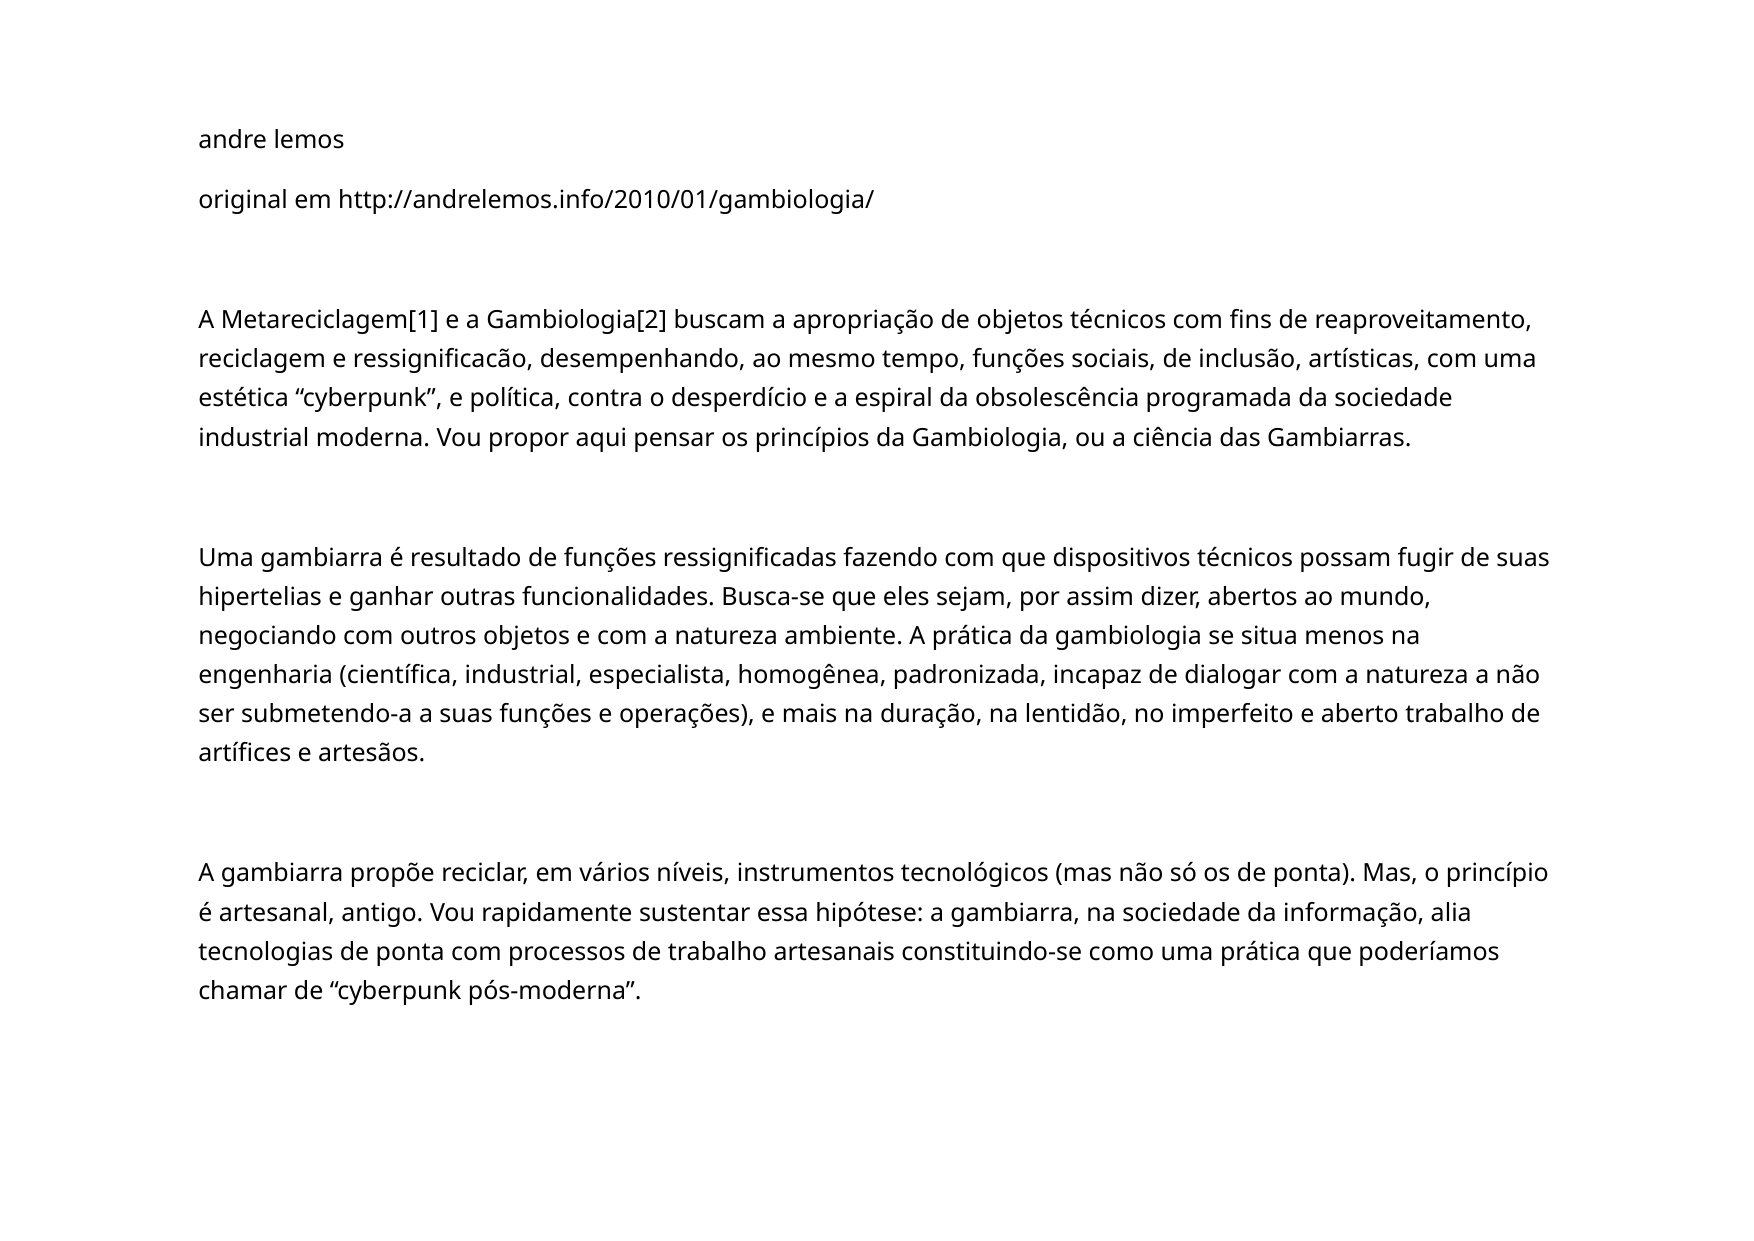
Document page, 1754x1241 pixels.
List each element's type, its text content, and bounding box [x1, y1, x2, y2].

text A Metareciclagem[1] e a Gambiologia[2] buscam a apropriação de objetos técnicos com fins de reaproveitamento, reciclagem e ressignificacão, desempenhando, ao mesmo tempo, funções sociais, de inclusão, artísticas, com uma estética “cyberpunk”, e política, contra o desperdício e a espiral da obsolescência programada da sociedade industrial moderna. Vou propor aqui pensar os princípios da Gambiologia, ou a ciência das Gambiarras. [198, 302, 1556, 453]
text original em http://andrelemos.info/2010/01/gambiologia/ [198, 182, 1556, 216]
text A gambiarra propõe reciclar, em vários níveis, instrumentos tecnológicos (mas não só os de ponta). Mas, o princípio é artesanal, antigo. Vou rapidamente sustentar essa hipótese: a gambiarra, na sociedade da informação, alia tecnologias de ponta com processos de trabalho artesanais constituindo-se como uma prática que poderíamos chamar de “cyberpunk pós-moderna”. [198, 855, 1556, 1007]
text Uma gambiarra é resultado de funções ressignificadas fazendo com que dispositivos técnicos possam fugir de suas hipertelias e ganhar outras funcionalidades. Busca-se que eles sejam, por assim dizer, abertos ao mundo, negociando com outros objetos e com a natureza ambiente. A prática da gambiologia se situa menos na engenharia (científica, industrial, especialista, homogênea, padronizada, incapaz de dialogar com a natureza a não ser submetendo-a a suas funções e operações), e mais na duração, na lentidão, no imperfeito e aberto trabalho de artífices e artesãos. [198, 539, 1556, 769]
text andre lemos [198, 122, 1556, 156]
